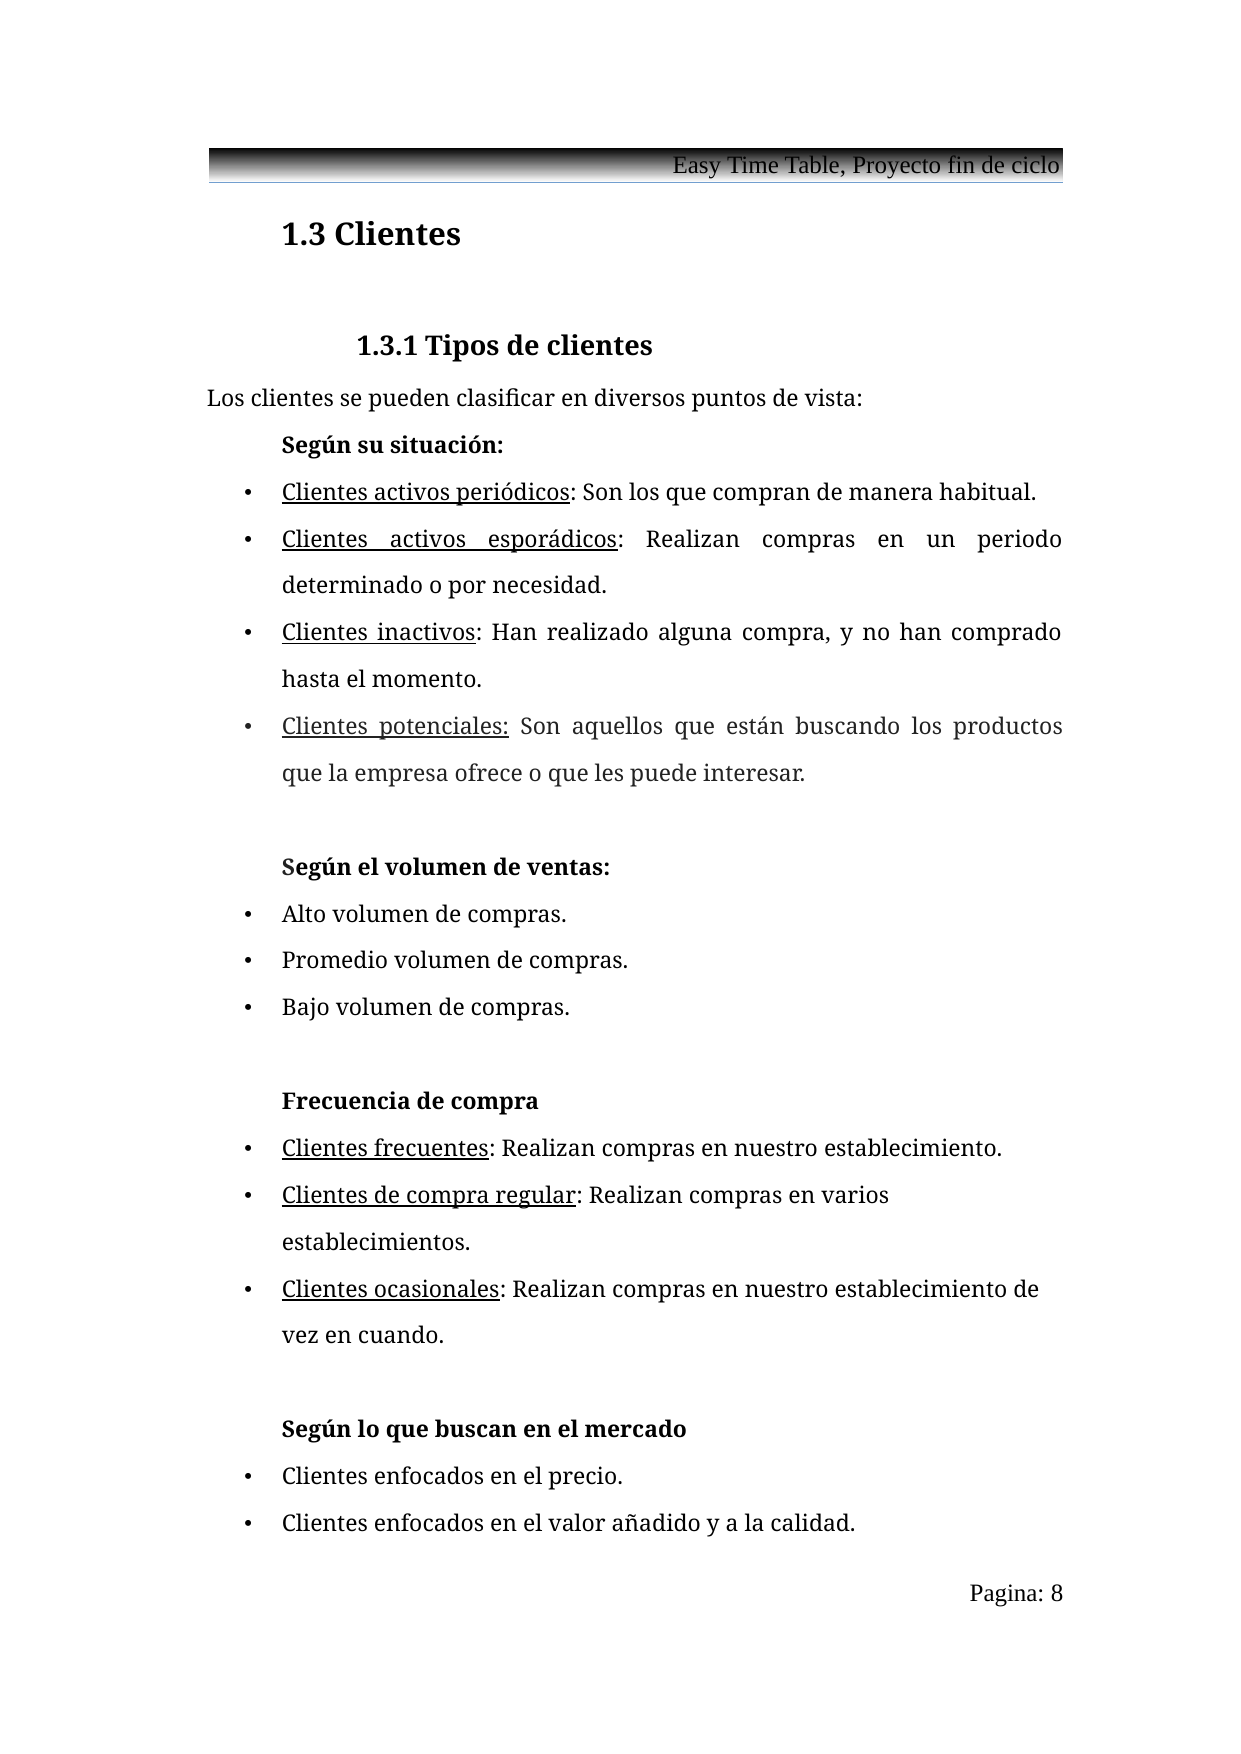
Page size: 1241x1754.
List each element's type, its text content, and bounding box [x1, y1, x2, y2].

list Clientes potenciales: Son aquellos que están buscando los productos que la empresa ofrece o que les puede interesar. [244, 710, 1063, 788]
list Alto volumen de compras. [244, 898, 1063, 929]
list Promedio volumen de compras. [244, 944, 1063, 976]
list Clientes ocasionales: Realizan compras en nuestro establecimiento de vez en cuando. [244, 1273, 1063, 1351]
text Según su situación: [207, 429, 1063, 460]
text Según el volumen de ventas: [207, 851, 1063, 882]
list Clientes activos periódicos: Son los que compran de manera habitual. [244, 476, 1063, 507]
list Clientes de compra regular: Realizan compras en varios establecimientos. [244, 1179, 1063, 1257]
list Clientes enfocados en el valor añadido y a la calidad. [244, 1507, 1063, 1538]
text Según lo que buscan en el mercado [207, 1413, 1063, 1444]
list Clientes enfocados en el precio. [244, 1460, 1063, 1491]
list Clientes frecuentes: Realizan compras en nuestro establecimiento. [244, 1132, 1063, 1163]
text 1.3.1 Tipos de clientes [207, 327, 1063, 363]
text 1.3 Clientes [207, 212, 1063, 254]
list Clientes activos esporádicos: Realizan compras en un periodo determinado o por necesidad. [244, 523, 1063, 601]
list Clientes inactivos: Han realizado alguna compra, y no han comprado hasta el momento. [244, 616, 1063, 694]
text Frecuencia de compra [207, 1085, 1063, 1116]
list Bajo volumen de compras. [244, 991, 1063, 1023]
text Los clientes se pueden clasificar en diversos puntos de vista: [207, 382, 1063, 413]
